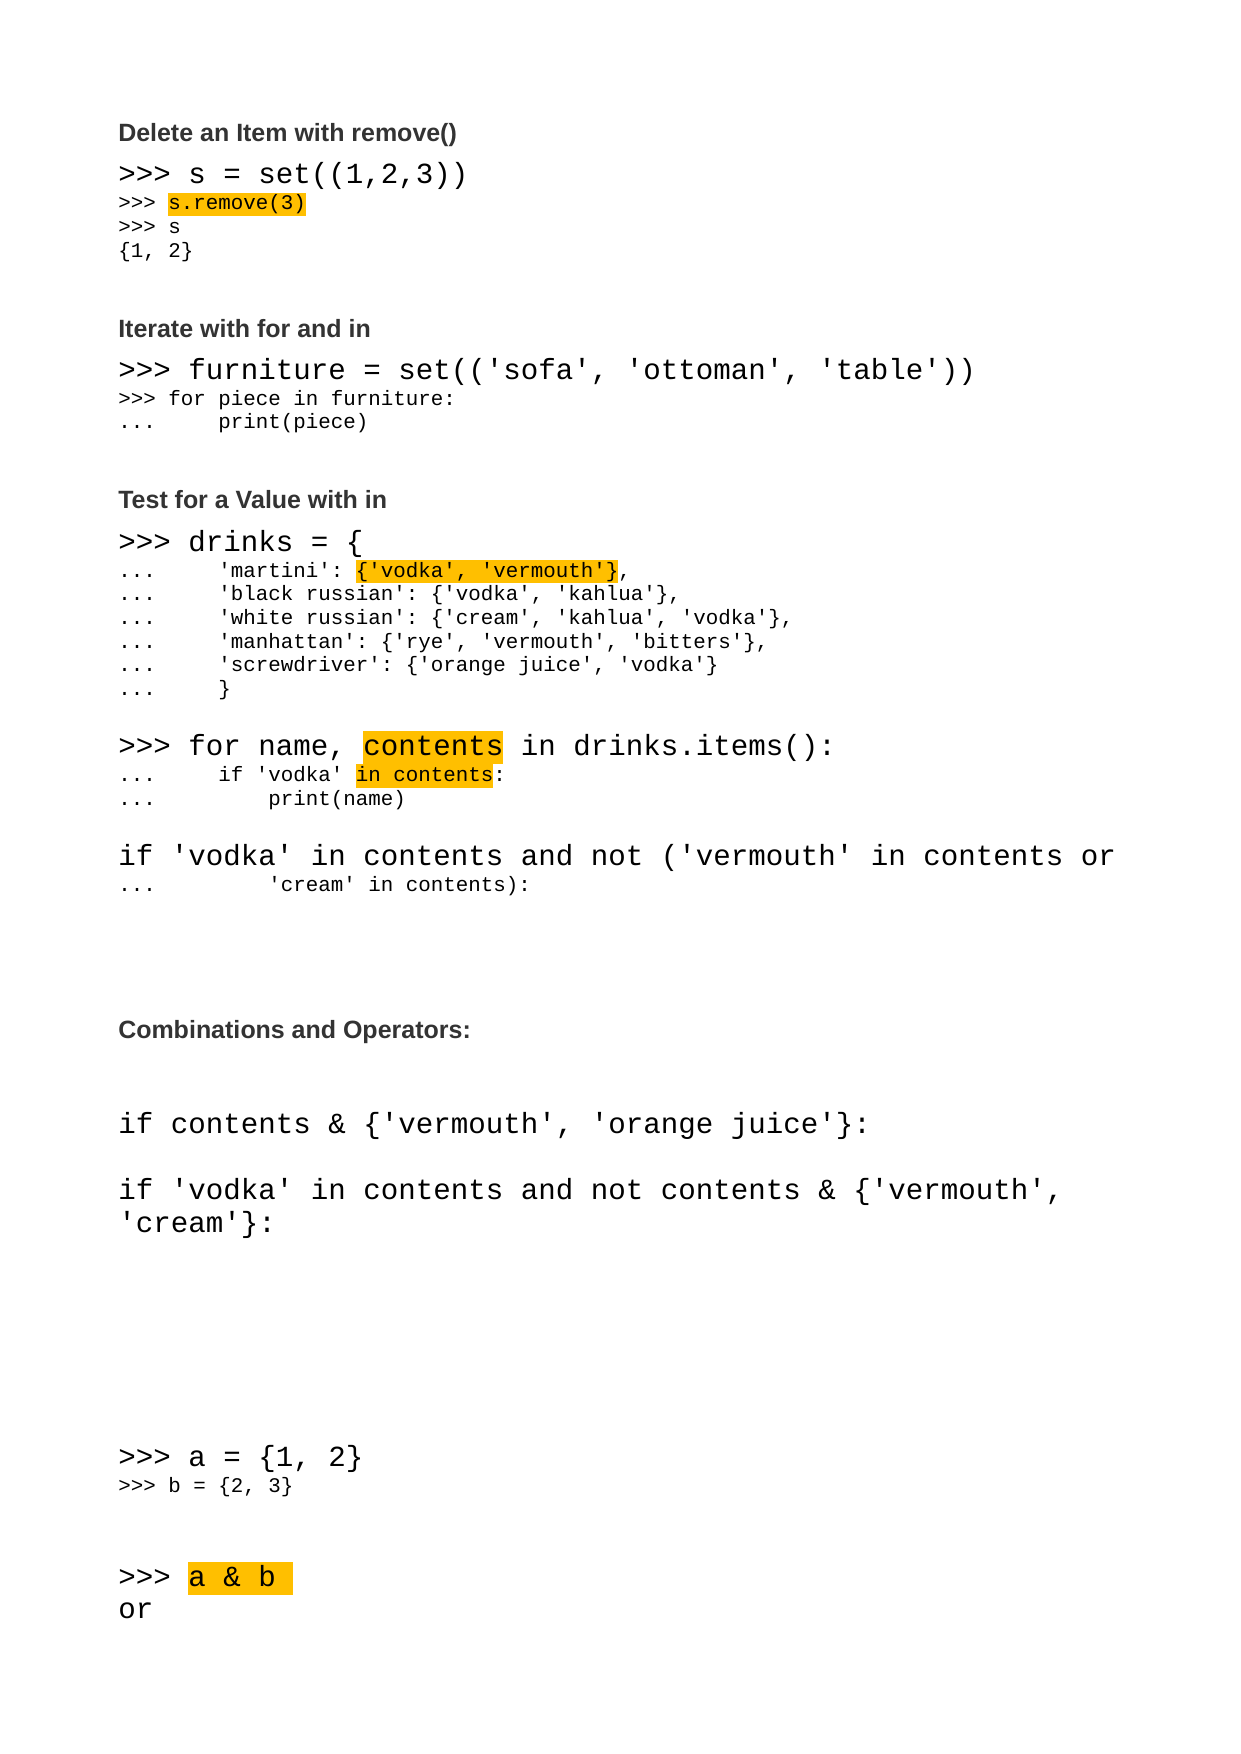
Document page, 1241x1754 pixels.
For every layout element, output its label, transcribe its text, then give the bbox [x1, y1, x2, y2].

text {1, 2} [118, 240, 1122, 263]
text ... print(piece) [118, 412, 1122, 435]
text if contents & {'vermouth', 'orange juice'}: [118, 1109, 1122, 1142]
subtitle Test for a Value with in [118, 486, 1122, 514]
text ... 'screwdriver': {'orange juice', 'vodka'} [118, 654, 1122, 678]
text ... 'black russian': {'vodka', 'kahlua'}, [118, 583, 1122, 607]
text >>> for name, contents in drinks.items(): [118, 731, 1122, 764]
text >>> s.remove(3) [118, 192, 1122, 216]
subtitle Iterate with for and in [118, 314, 1122, 342]
text ... 'white russian': {'cream', 'kahlua', 'vodka'}, [118, 607, 1122, 631]
text >>> furniture = set(('sofa', 'ottoman', 'table')) [118, 355, 1122, 388]
subtitle Delete an Item with remove() [118, 118, 1122, 147]
subtitle Combinations and Operators: [118, 1015, 1122, 1043]
text >>> s = set((1,2,3)) [118, 159, 1122, 192]
text >>> drinks = { [118, 527, 1122, 560]
text ... 'manhattan': {'rye', 'vermouth', 'bitters'}, [118, 631, 1122, 654]
text ... } [118, 678, 1122, 702]
text ... print(name) [118, 788, 1122, 811]
text if 'vodka' in contents and not ('vermouth' in contents or [118, 841, 1122, 874]
text ... 'martini': {'vodka', 'vermouth'}, [118, 560, 1122, 583]
text >>> s [118, 216, 1122, 240]
text ... if 'vodka' in contents: [118, 764, 1122, 788]
text or [118, 1595, 1122, 1628]
text >>> a & b [118, 1562, 1122, 1595]
text >>> b = {2, 3} [118, 1476, 1122, 1499]
text ... 'cream' in contents): [118, 874, 1122, 898]
text >>> a = {1, 2} [118, 1442, 1122, 1476]
text >>> for piece in furniture: [118, 388, 1122, 412]
text if 'vodka' in contents and not contents & {'vermouth', 'cream'}: [118, 1175, 1122, 1241]
